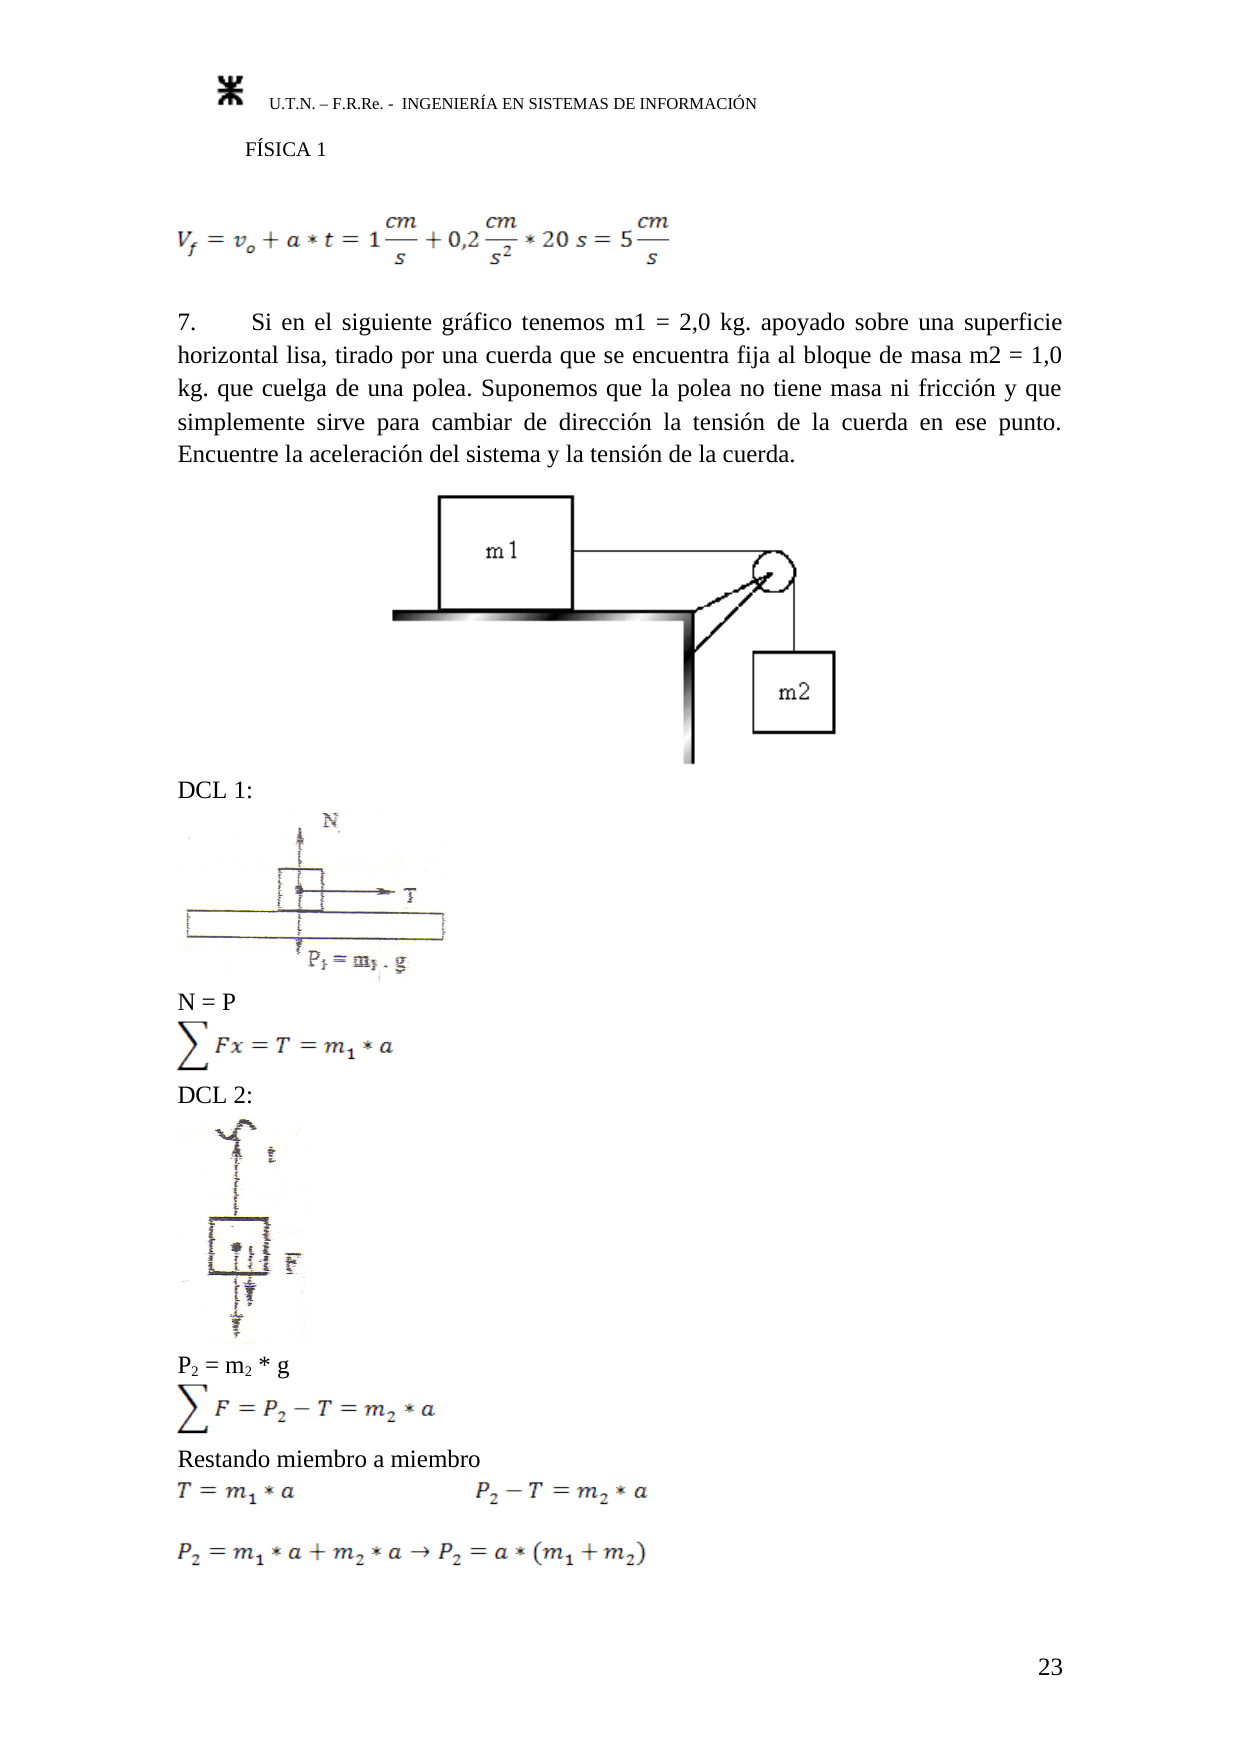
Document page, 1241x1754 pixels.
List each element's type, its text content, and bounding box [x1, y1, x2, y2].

picture [475, 1476, 648, 1511]
text P2 = m2 * g [177, 1350, 1063, 1379]
text N = P [177, 987, 1063, 1016]
picture [177, 1113, 307, 1346]
picture [177, 214, 670, 271]
picture [177, 808, 448, 983]
text DCL 2: [177, 1081, 1063, 1109]
text 7. Si en el siguiente gráfico tenemos m1 = 2,0 kg. apoyado sobre una superficie horizontal lisa, tirado por una cuerda que se encuentra fija al bloque de masa m2 = 1,0 kg. que cuelga de una polea. Suponemos que la polea no tiene masa ni fricción y que simplemente sirve para cambiar de dirección la tensión de la cuerda en ese punto. Encuentre la aceleración del sistema y la tensión de la cuerda. [177, 307, 1063, 468]
picture [177, 1020, 395, 1077]
text Restando miembro a miembro [177, 1444, 1063, 1472]
text DCL 1: [177, 775, 1063, 804]
picture [177, 1537, 646, 1572]
picture [177, 1476, 295, 1511]
picture [177, 1383, 435, 1440]
